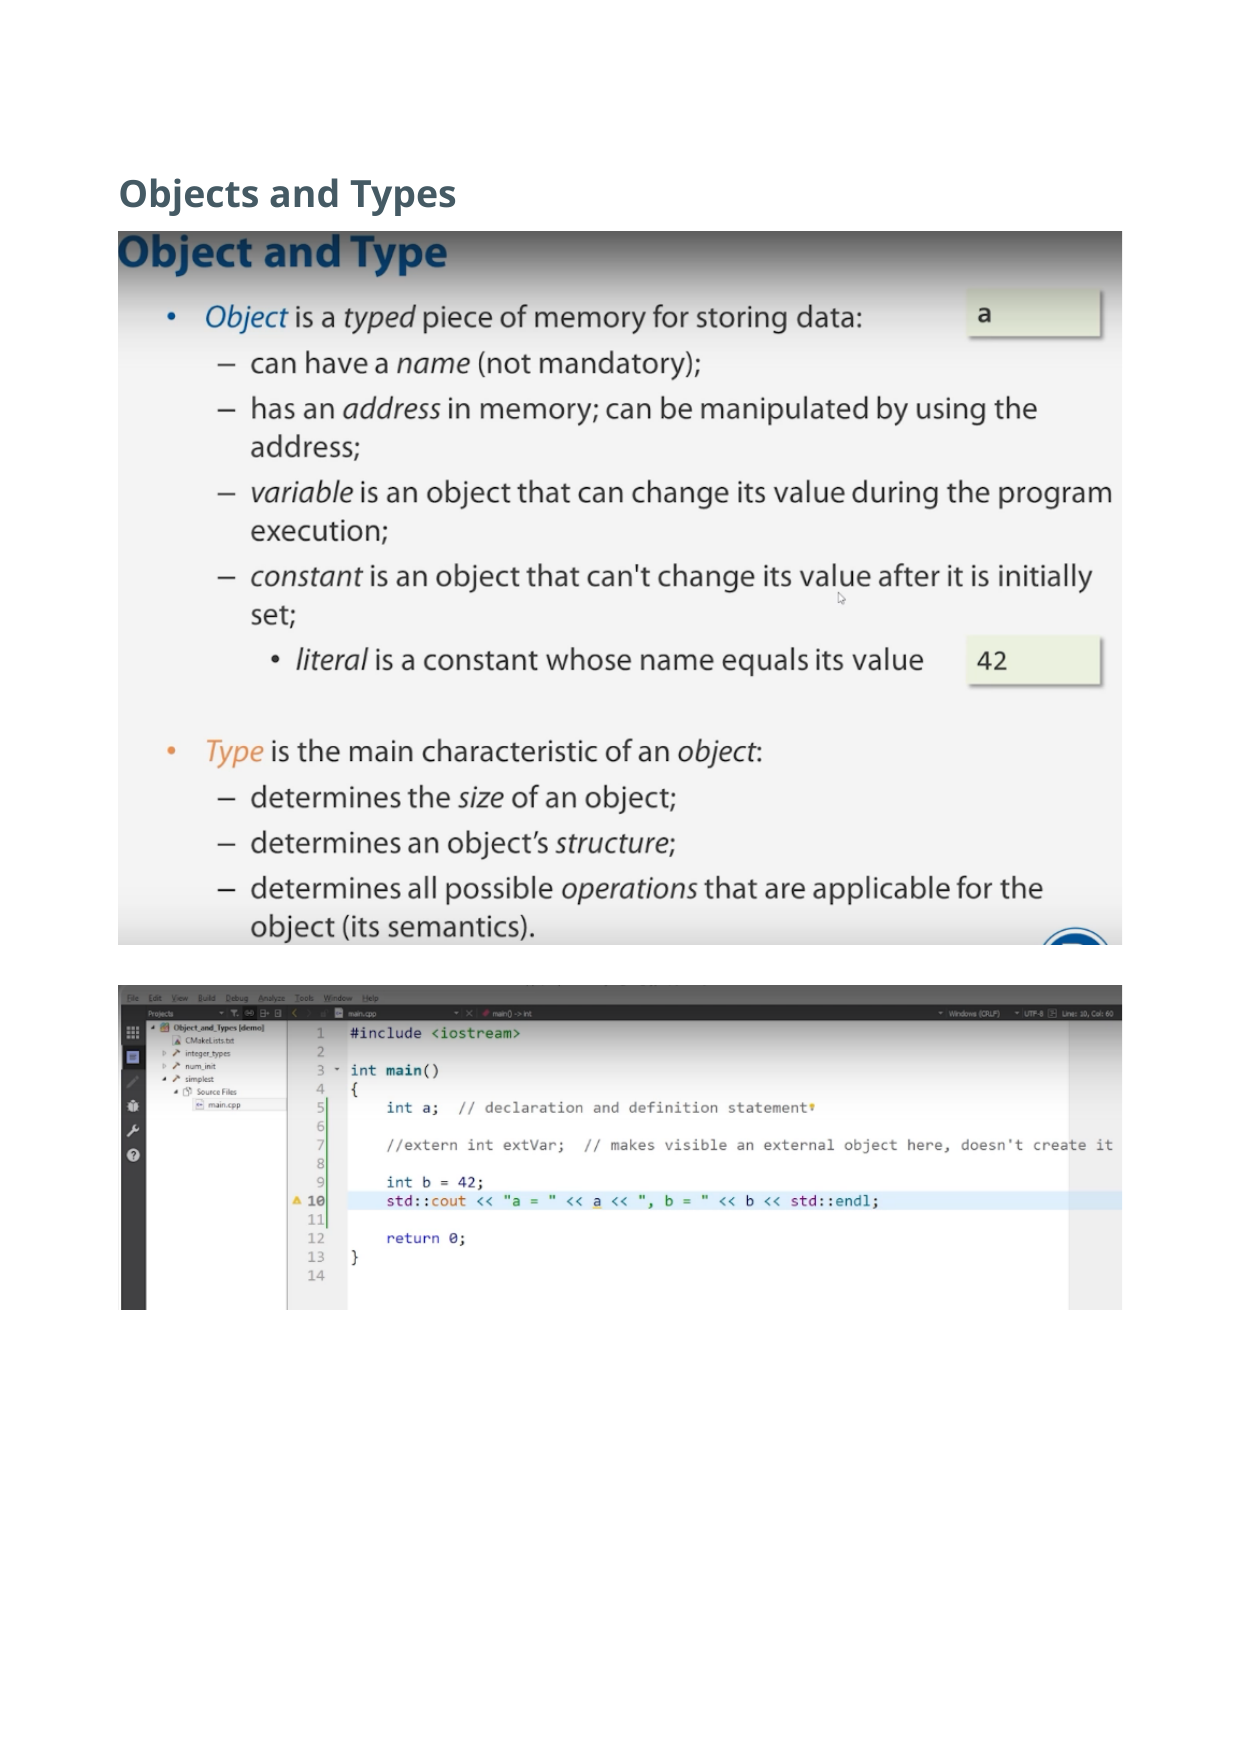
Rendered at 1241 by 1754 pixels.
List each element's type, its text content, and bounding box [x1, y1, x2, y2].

picture [118, 985, 1123, 1310]
subtitle Objects and Types [118, 168, 1122, 219]
picture [118, 231, 1123, 945]
